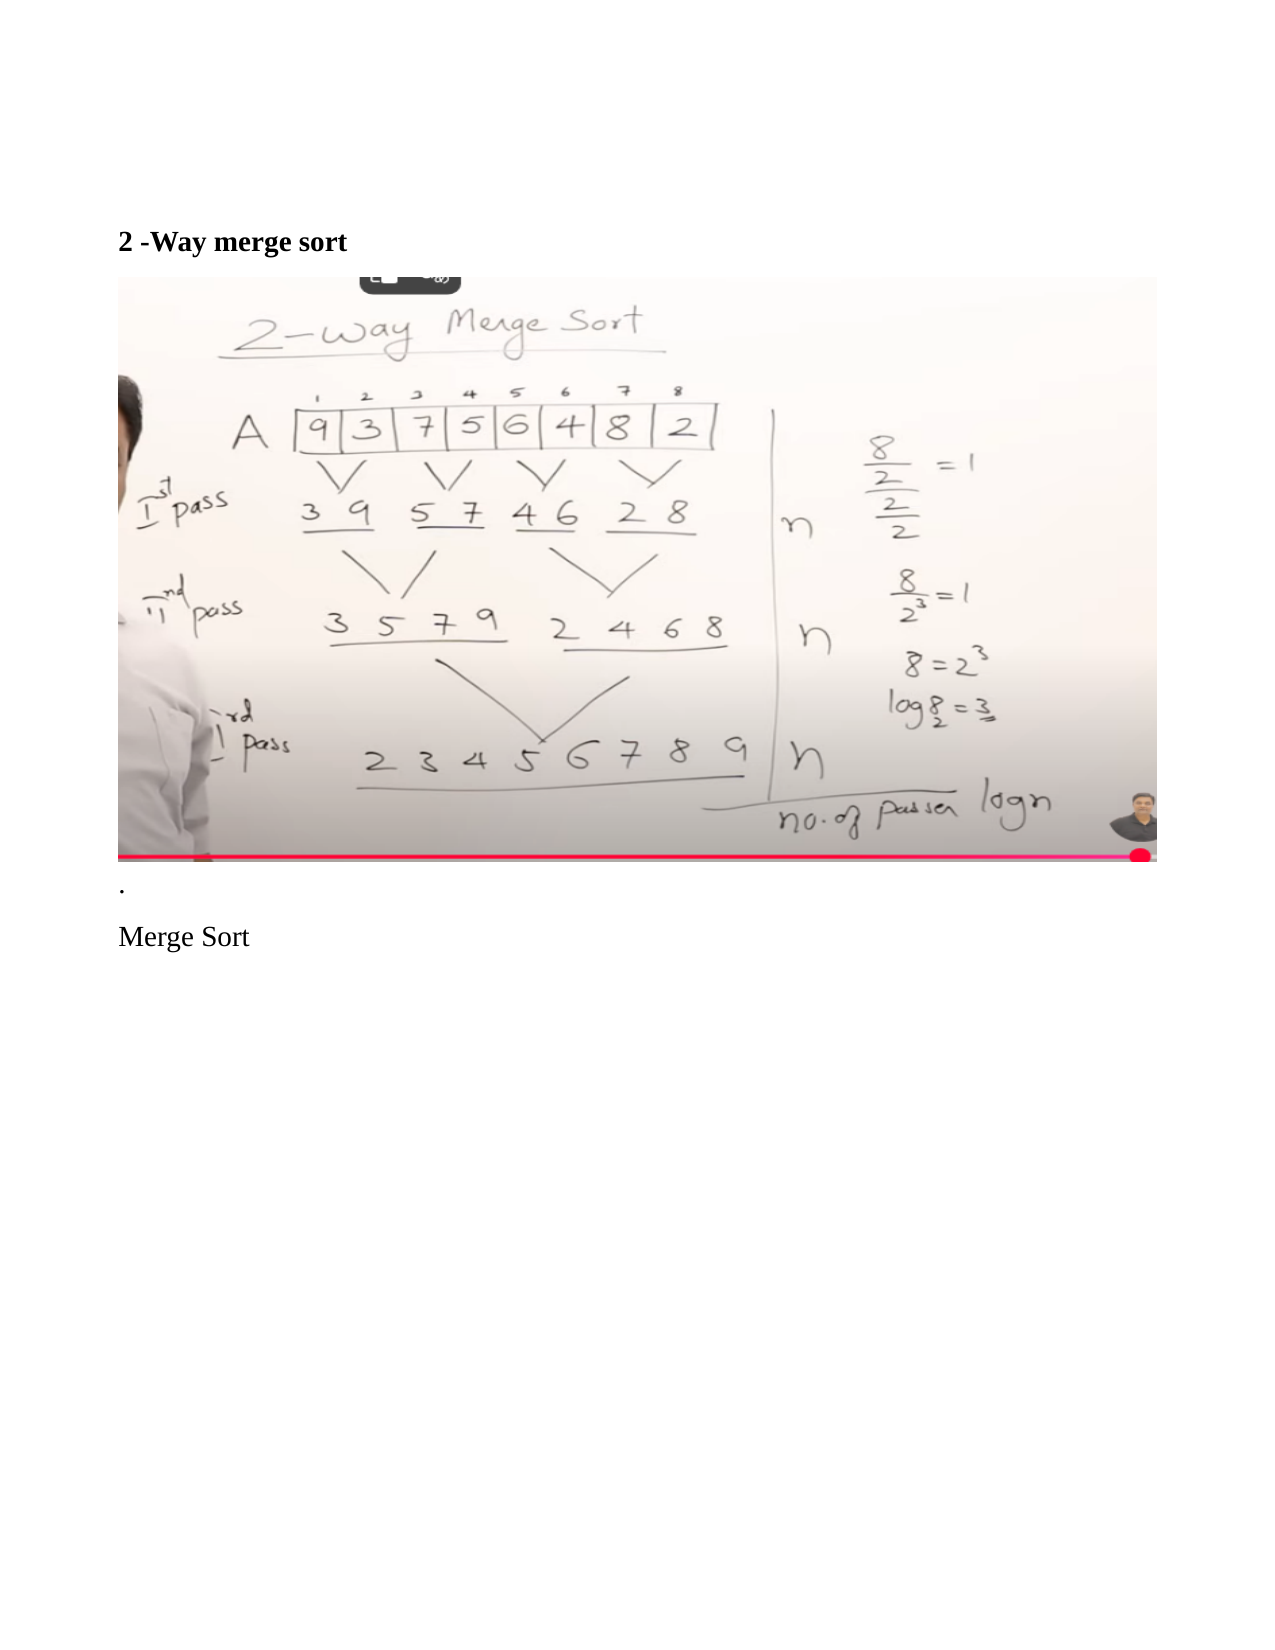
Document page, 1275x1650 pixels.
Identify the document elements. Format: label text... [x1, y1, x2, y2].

text . [118, 862, 1157, 900]
picture [118, 277, 1157, 862]
text 2 -Way merge sort [118, 224, 1157, 258]
text Merge Sort [118, 919, 1157, 953]
